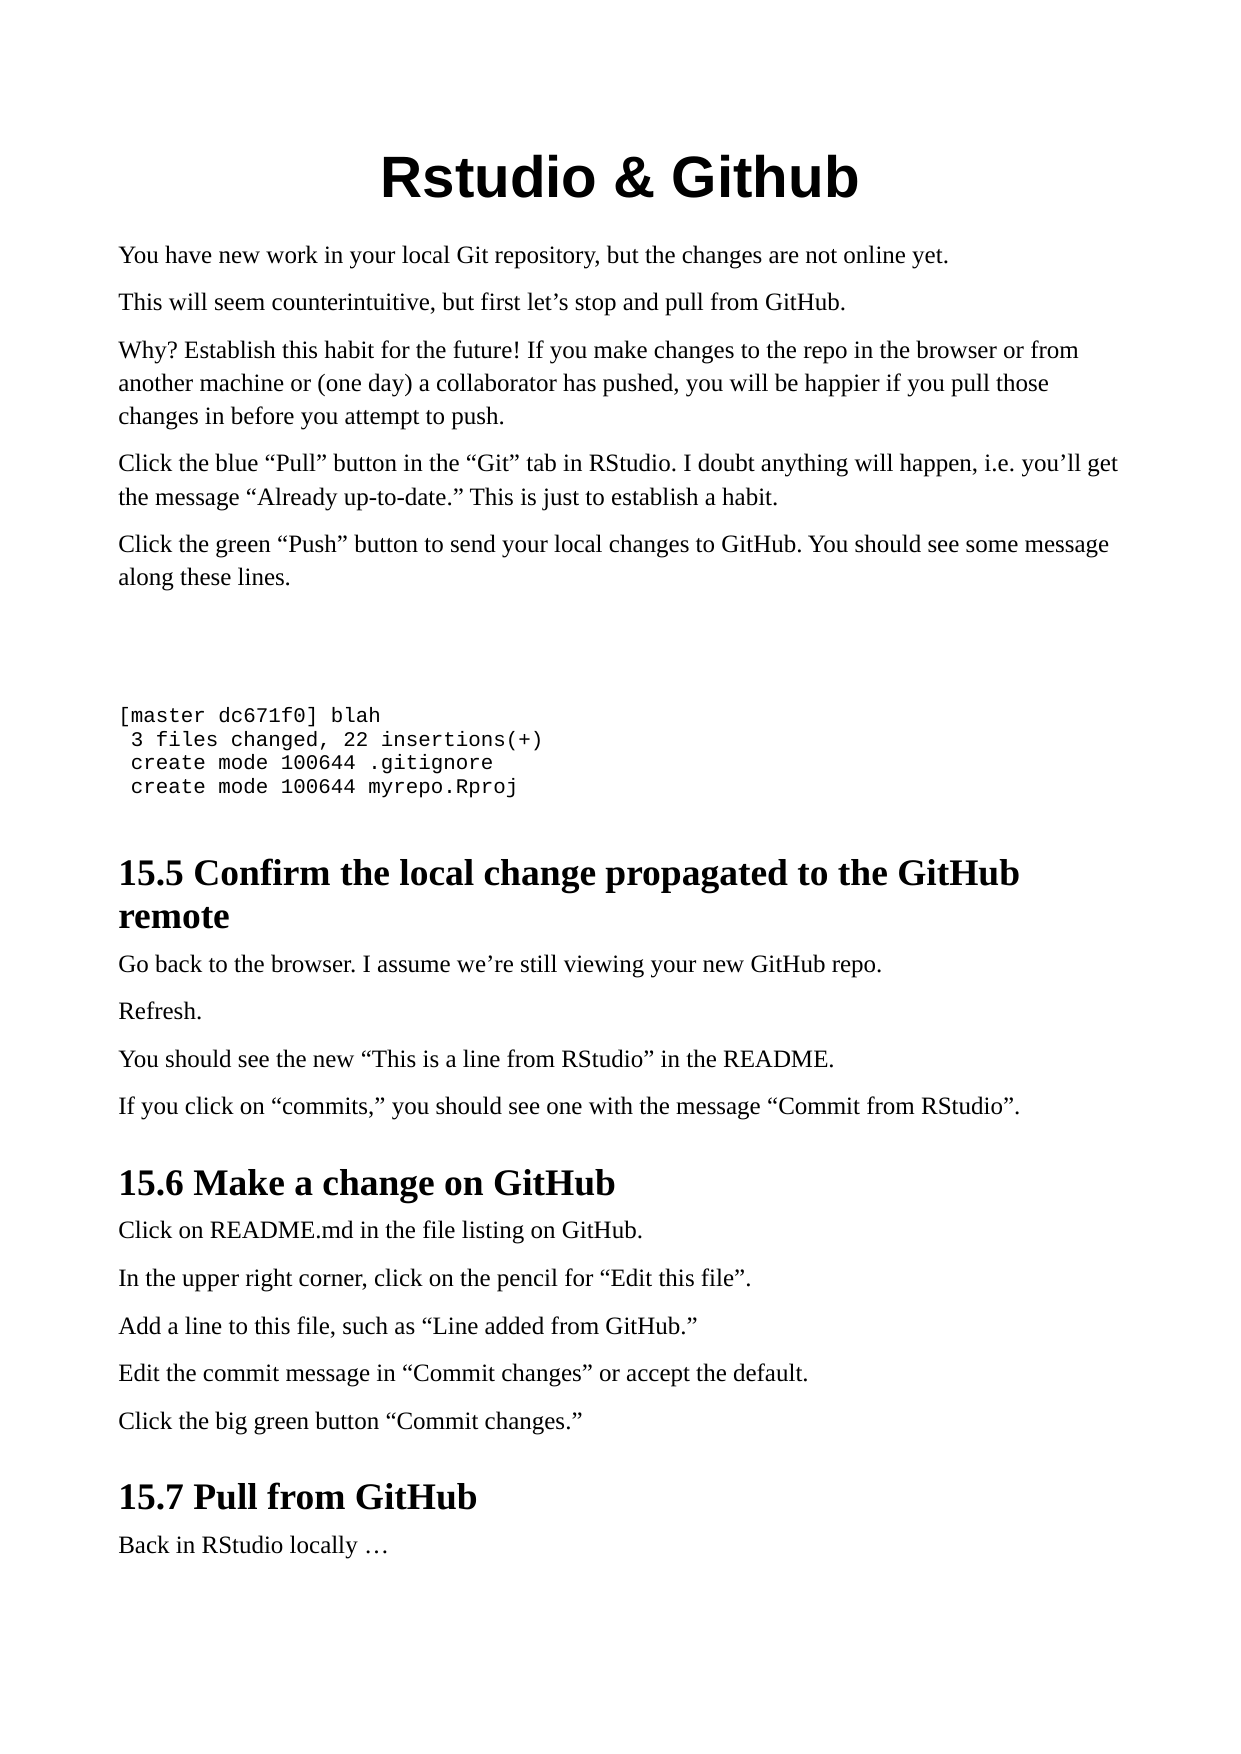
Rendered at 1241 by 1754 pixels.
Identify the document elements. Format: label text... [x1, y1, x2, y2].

text You have new work in your local Git repository, but the changes are not online yet. [118, 240, 1122, 268]
text Back in RStudio locally … [118, 1530, 1122, 1559]
text This will seem counterintuitive, but first let’s stop and pull from GitHub. [118, 287, 1122, 316]
text [master dc671f0] blah [118, 705, 1122, 729]
text Click the green “Push” button to send your local changes to GitHub. You should see some message along these lines. [118, 529, 1122, 591]
text Refresh. [118, 996, 1122, 1025]
text Click the blue “Pull” button in the “Git” tab in RStudio. I doubt anything will happen, i.e. you’ll get the message “Already up-to-date.” This is just to establish a habit. [118, 448, 1122, 510]
text Click the big green button “Commit changes.” [118, 1406, 1122, 1435]
subtitle 15.7 Pull from GitHub [118, 1474, 1122, 1517]
text Click on README.md in the file listing on GitHub. [118, 1216, 1122, 1244]
subtitle 15.5 Confirm the local change propagated to the GitHub remote [118, 850, 1122, 936]
text If you click on “commits,” you should see one with the message “Commit from RStudio”. [118, 1091, 1122, 1120]
text In the upper right corner, click on the pencil for “Edit this file”. [118, 1263, 1122, 1292]
text Go back to the browser. I assume we’re still viewing your new GitHub repo. [118, 949, 1122, 977]
text 3 files changed, 22 insertions(+) [118, 729, 1122, 752]
text Edit the commit message in “Commit changes” or accept the default. [118, 1358, 1122, 1387]
text create mode 100644 myrepo.Rproj [118, 776, 1122, 799]
subtitle 15.6 Make a change on GitHub [118, 1160, 1122, 1203]
text Add a line to this file, such as “Line added from GitHub.” [118, 1311, 1122, 1339]
text Why? Establish this habit for the future! If you make changes to the repo in the browser or from another machine or (one day) a collaborator has pushed, you will be happier if you pull those changes in before you attempt to push. [118, 335, 1122, 430]
text You should see the new “This is a line from RStudio” in the README. [118, 1044, 1122, 1073]
text create mode 100644 .gitignore [118, 752, 1122, 776]
